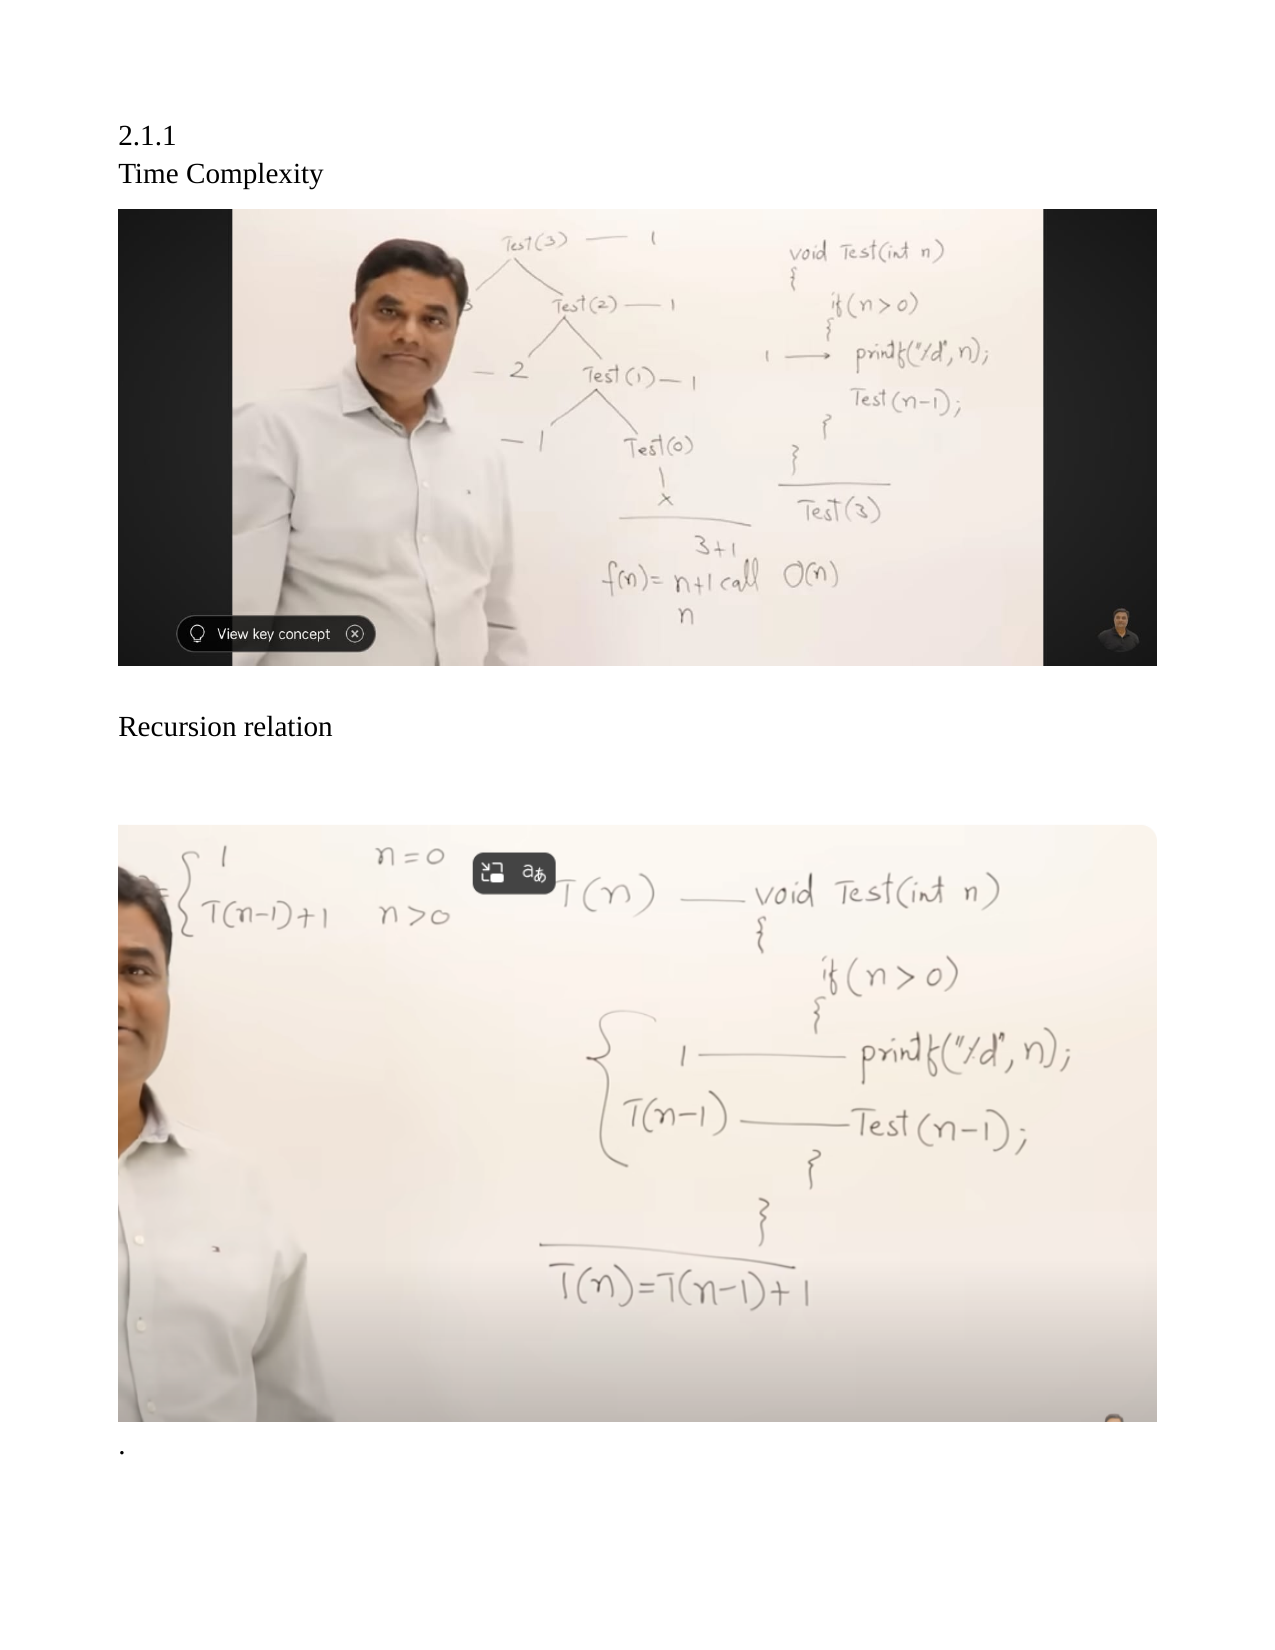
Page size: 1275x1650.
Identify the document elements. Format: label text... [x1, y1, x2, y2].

text Recursion relation [118, 666, 1157, 743]
text . [118, 1422, 1157, 1460]
text 2.1.1 Time Complexity [118, 118, 1157, 190]
picture [118, 209, 1157, 666]
picture [118, 815, 1157, 1422]
